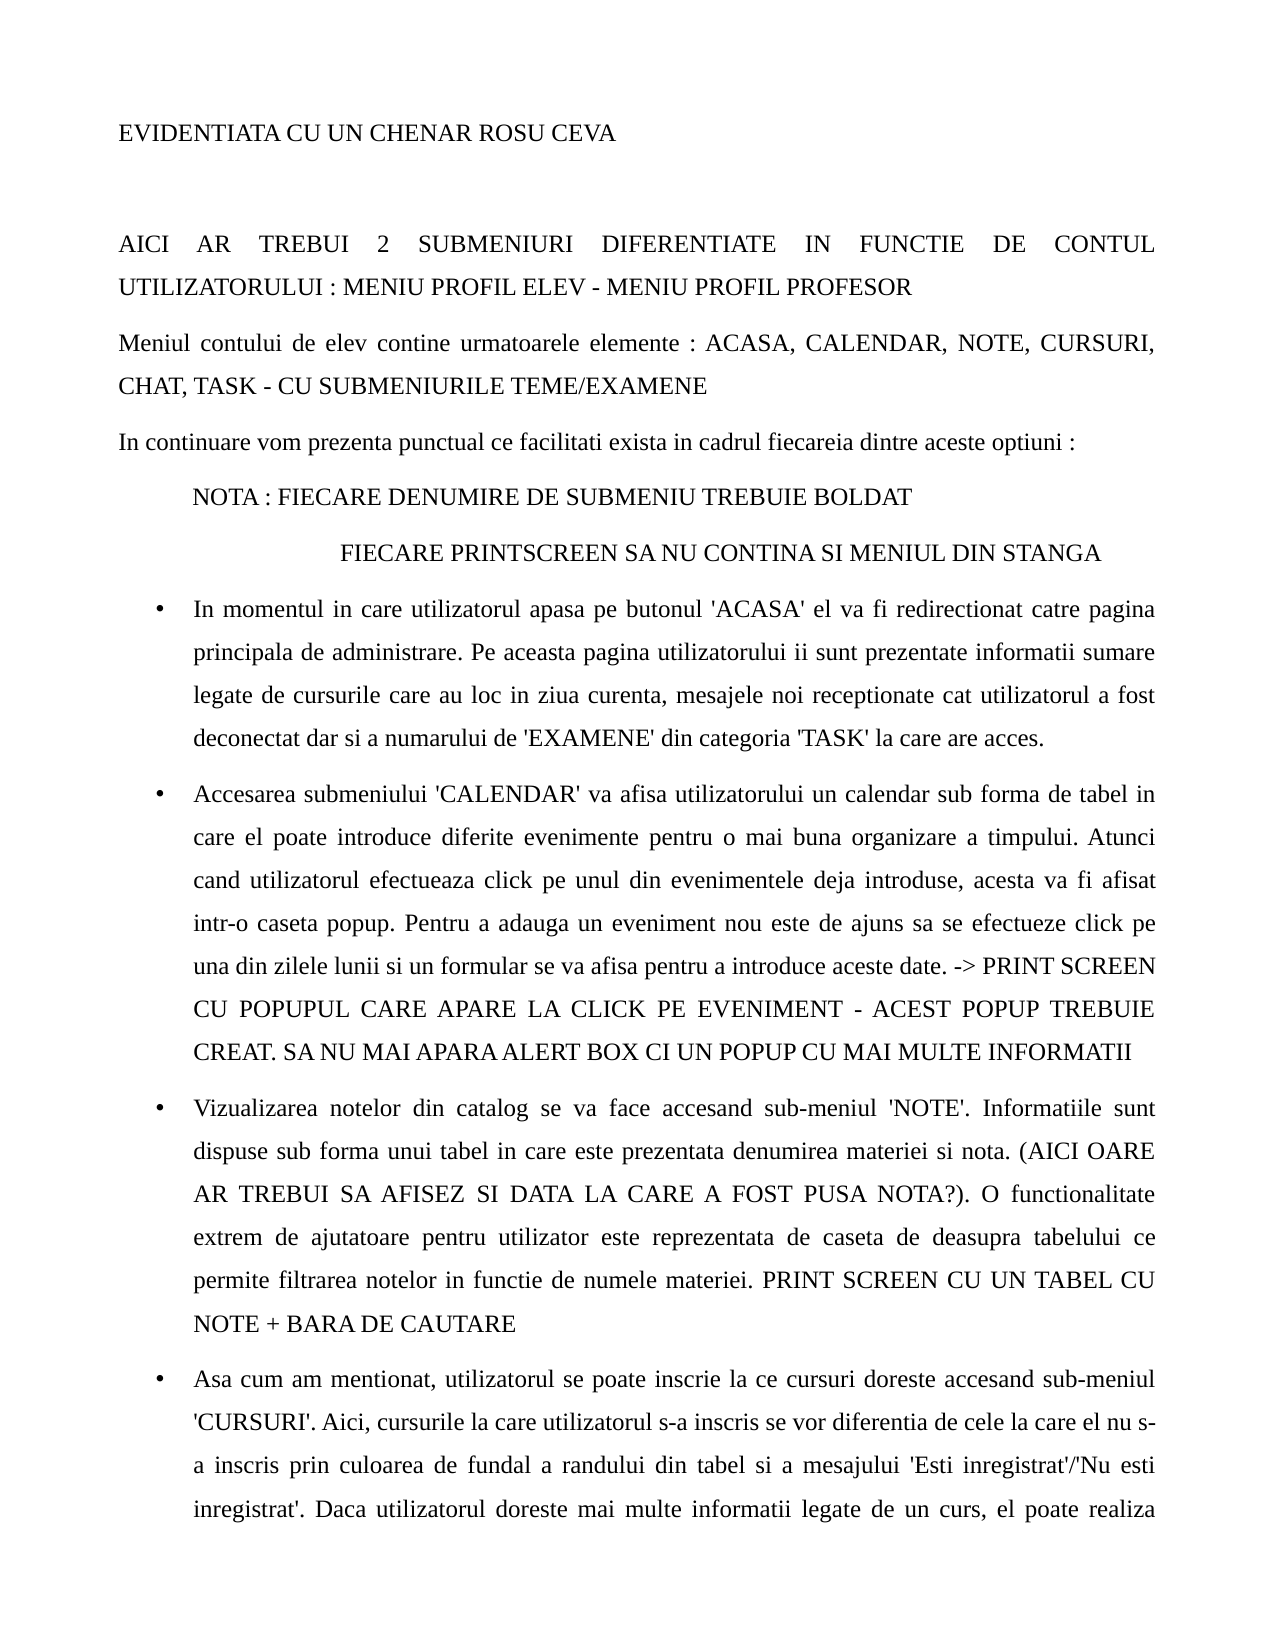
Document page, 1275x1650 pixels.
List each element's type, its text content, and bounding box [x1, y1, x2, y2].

text AICI AR TREBUI 2 SUBMENIURI DIFERENTIATE IN FUNCTIE DE CONTUL UTILIZATORULUI : MENIU PROFIL ELEV - MENIU PROFIL PROFESOR [118, 229, 1157, 301]
list Asa cum am mentionat, utilizatorul se poate inscrie la ce cursuri doreste accesand sub-meniul 'CURSURI'. Aici, cursurile la care utilizatorul s-a inscris se vor diferentia de cele la care el nu s-a inscris prin culoarea de fundal a randului din tabel si a mesajului 'Esti inregistrat'/'Nu esti inregistrat'. Daca utilizatorul doreste mai multe informatii legate de un curs, el poate realiza [156, 1364, 1157, 1522]
list Vizualizarea notelor din catalog se va face accesand sub-meniul 'NOTE'. Informatiile sunt dispuse sub forma unui tabel in care este prezentata denumirea materiei si nota. (AICI OARE AR TREBUI SA AFISEZ SI DATA LA CARE A FOST PUSA NOTA?). O functionalitate extrem de ajutatoare pentru utilizator este reprezentata de caseta de deasupra tabelului ce permite filtrarea notelor in functie de numele materiei. PRINT SCREEN CU UN TABEL CU NOTE + BARA DE CAUTARE [156, 1093, 1157, 1337]
text In continuare vom prezenta punctual ce facilitati exista in cadrul fiecareia dintre aceste optiuni : [118, 427, 1157, 456]
text Meniul contului de elev contine urmatoarele elemente : ACASA, CALENDAR, NOTE, CURSURI, CHAT, TASK - CU SUBMENIURILE TEME/EXAMENE [118, 328, 1157, 400]
text NOTA : FIECARE DENUMIRE DE SUBMENIU TREBUIE BOLDAT [118, 482, 1157, 511]
list In momentul in care utilizatorul apasa pe butonul 'ACASA' el va fi redirectionat catre pagina principala de administrare. Pe aceasta pagina utilizatorului ii sunt prezentate informatii sumare legate de cursurile care au loc in ziua curenta, mesajele noi receptionate cat utilizatorul a fost deconectat dar si a numarului de 'EXAMENE' din categoria 'TASK' la care are acces. [156, 594, 1157, 752]
text FIECARE PRINTSCREEN SA NU CONTINA SI MENIUL DIN STANGA [118, 538, 1157, 567]
list Accesarea submeniului 'CALENDAR' va afisa utilizatorului un calendar sub forma de tabel in care el poate introduce diferite evenimente pentru o mai buna organizare a timpului. Atunci cand utilizatorul efectueaza click pe unul din evenimentele deja introduse, acesta va fi afisat intr-o caseta popup. Pentru a adauga un eveniment nou este de ajuns sa se efectueze click pe una din zilele lunii si un formular se va afisa pentru a introduce aceste date. -> PRINT SCREEN CU POPUPUL CARE APARE LA CLICK PE EVENIMENT - ACEST POPUP TREBUIE CREAT. SA NU MAI APARA ALERT BOX CI UN POPUP CU MAI MULTE INFORMATII [156, 779, 1157, 1066]
text EVIDENTIATA CU UN CHENAR ROSU CEVA [118, 118, 1157, 147]
